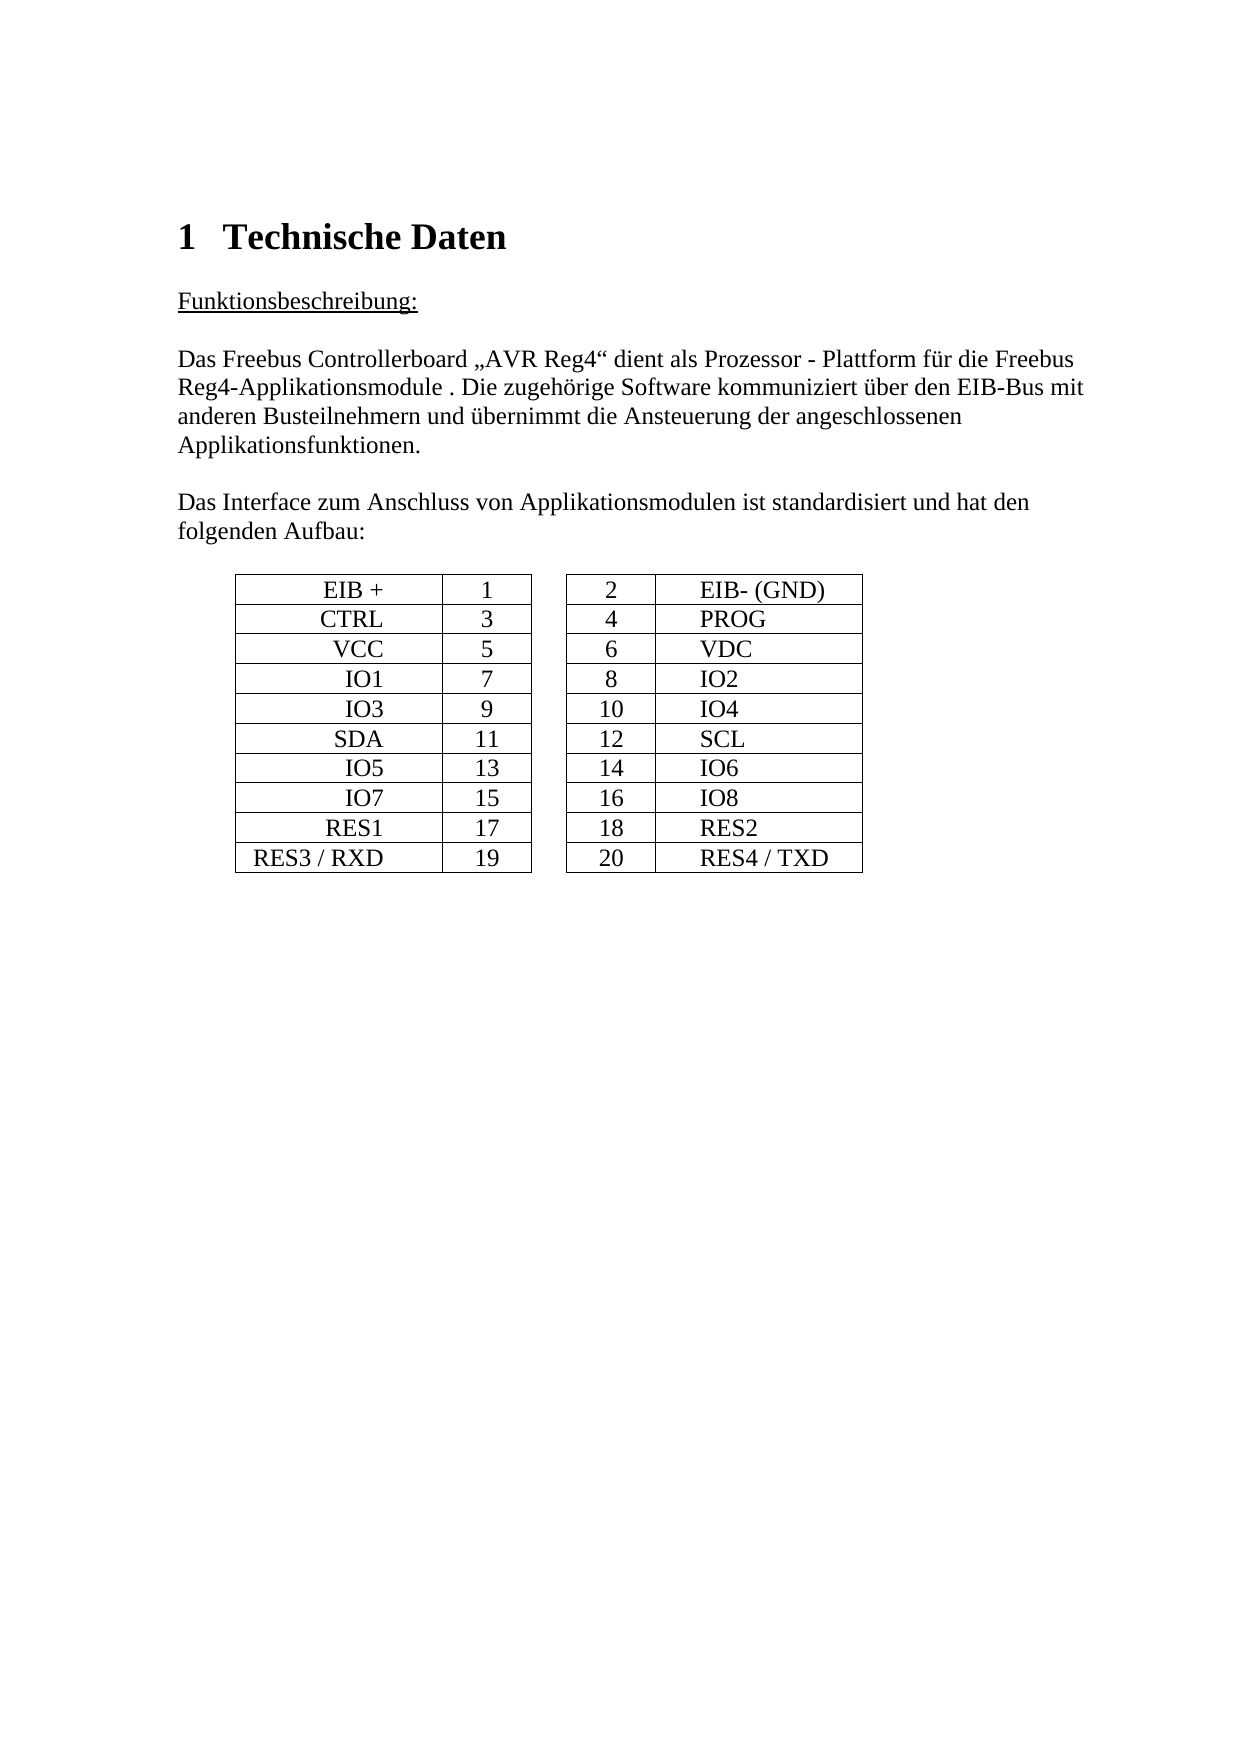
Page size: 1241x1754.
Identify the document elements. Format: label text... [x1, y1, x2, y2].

table_cell [532, 812, 566, 842]
table_header EIB- (GND) [656, 575, 862, 603]
table_cell 10 [567, 694, 655, 723]
table_header EIB + [236, 575, 442, 603]
table_cell 13 [443, 754, 531, 782]
table_cell 17 [443, 813, 531, 842]
table_cell 20 [567, 843, 655, 872]
table_cell 19 [443, 843, 531, 872]
table_cell 3 [443, 605, 531, 633]
table_cell 5 [443, 634, 531, 663]
table_cell [532, 604, 566, 633]
table_cell [532, 693, 566, 723]
table_cell IO5 [236, 754, 442, 782]
table_cell 8 [567, 664, 655, 693]
table_cell IO4 [656, 694, 862, 723]
table_cell [532, 663, 566, 693]
table_cell [532, 633, 566, 663]
table_cell [532, 753, 566, 782]
table_cell 9 [443, 694, 531, 723]
table_cell 14 [567, 754, 655, 782]
text Das Freebus Controllerboard „AVR Reg4“ dient als Prozessor - Plattform für die Freebus Reg4-Applikationsmodule . Die zugehörige Software kommuniziert über den EIB-Bus mit anderen Busteilnehmern und übernimmt die Ansteuerung der angeschlossenen Applikationsfunktionen. [177, 344, 1122, 459]
table_header 1 [443, 575, 531, 603]
text Das Interface zum Anschluss von Applikationsmodulen ist standardisiert und hat den folgenden Aufbau: [177, 487, 1122, 545]
table_cell IO2 [656, 664, 862, 693]
table_cell CTRL [236, 605, 442, 633]
table_cell 6 [567, 634, 655, 663]
table_cell 4 [567, 605, 655, 633]
table_cell SDA [236, 724, 442, 752]
table_cell VCC [236, 634, 442, 663]
table_cell IO8 [656, 783, 862, 812]
table_header [532, 574, 566, 603]
table_cell IO7 [236, 783, 442, 812]
table_cell RES1 [236, 813, 442, 842]
table_cell 18 [567, 813, 655, 842]
table_cell RES2 [656, 813, 862, 842]
table_cell [532, 782, 566, 812]
table_cell IO6 [656, 754, 862, 782]
table_cell VDC [656, 634, 862, 663]
table_cell [532, 723, 566, 752]
subtitle Technische Daten [177, 214, 1122, 257]
table_cell 7 [443, 664, 531, 693]
table_cell PROG [656, 605, 862, 633]
table_cell RES3 / RXD [236, 843, 442, 872]
table_cell SCL [656, 724, 862, 752]
table_cell IO3 [236, 694, 442, 723]
table_cell 16 [567, 783, 655, 812]
table_cell 15 [443, 783, 531, 812]
table_cell IO1 [236, 664, 442, 693]
table_cell 12 [567, 724, 655, 752]
text Funktionsbeschreibung: [177, 286, 1122, 315]
table_header 2 [567, 575, 655, 603]
table_cell [532, 842, 566, 872]
table_cell 11 [443, 724, 531, 752]
table_cell RES4 / TXD [656, 843, 862, 872]
